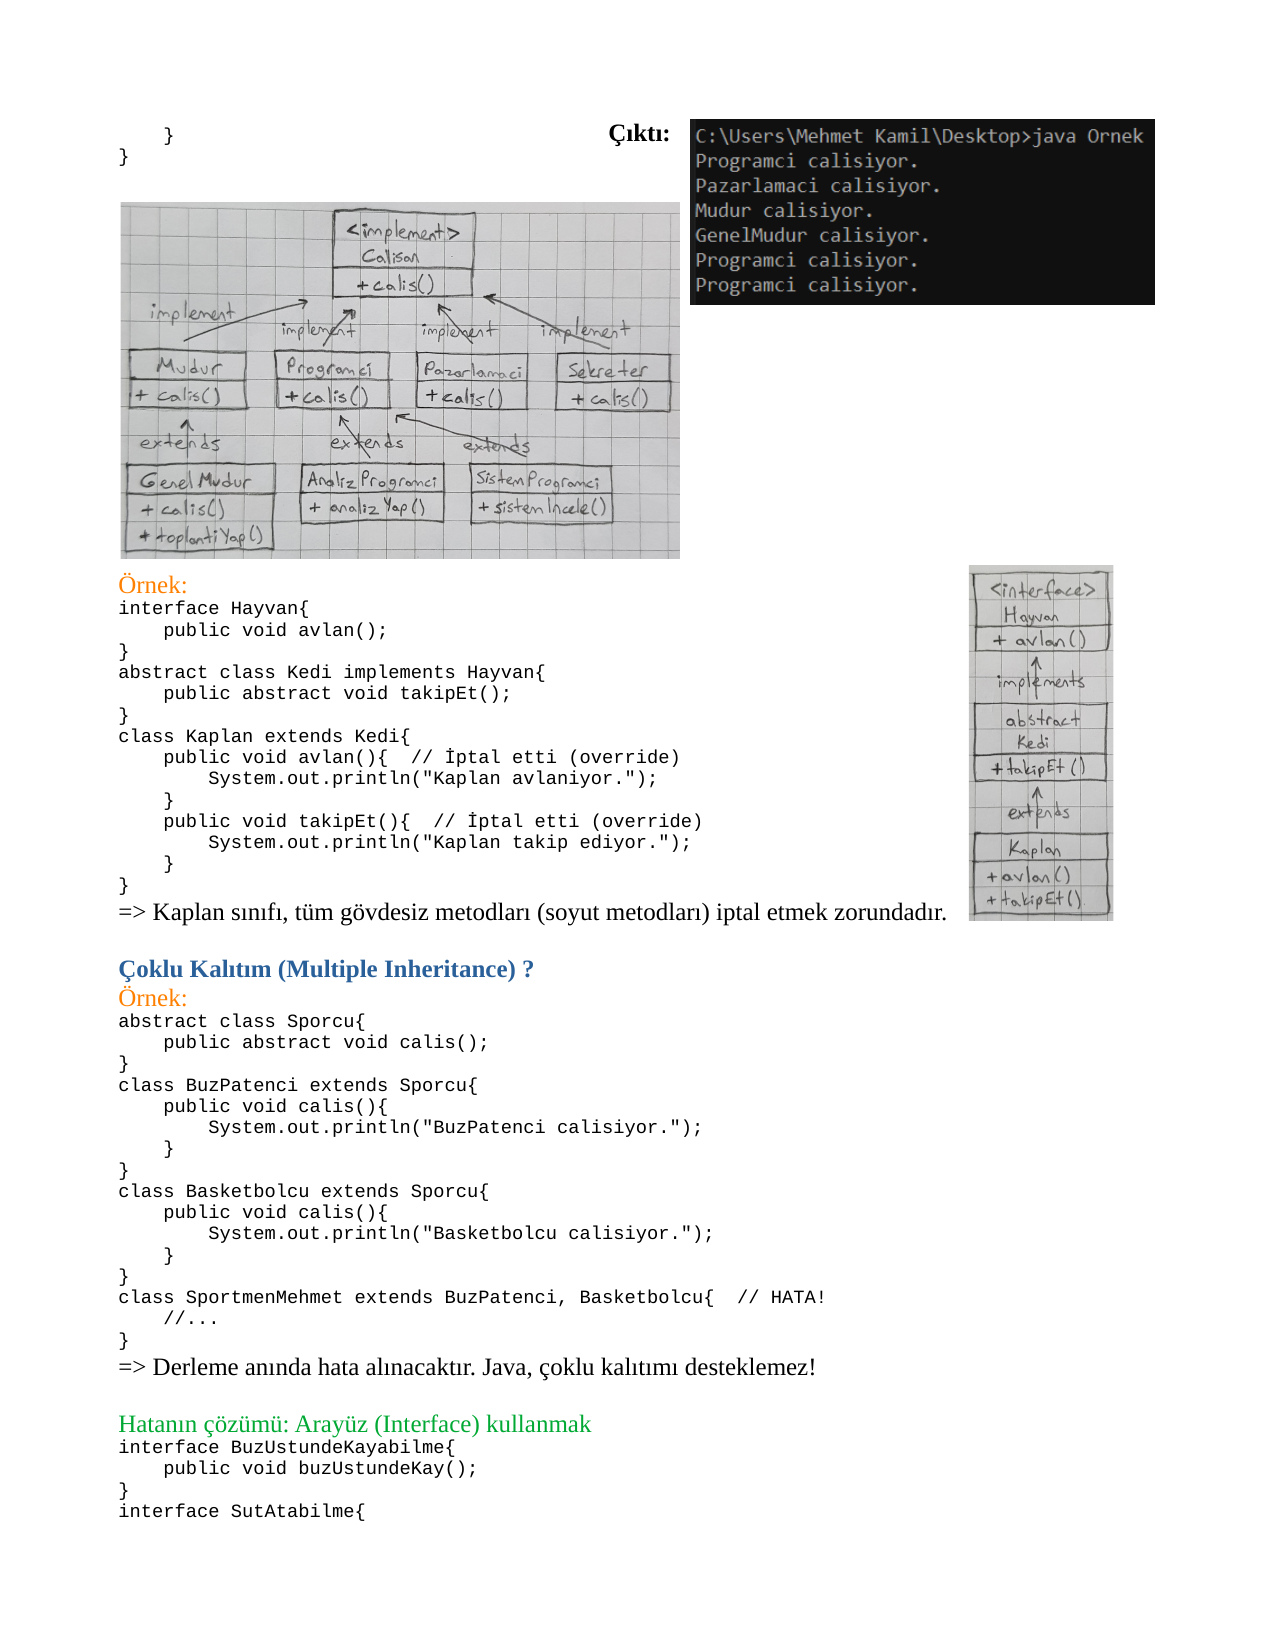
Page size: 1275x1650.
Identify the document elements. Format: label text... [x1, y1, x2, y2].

text } [118, 1267, 1157, 1288]
text interface SutAtabilme{ [118, 1502, 1157, 1523]
text System.out.println("Kaplan takip ediyor."); [118, 833, 968, 854]
text [1114, 642, 1157, 663]
text class Basketbolcu extends Sporcu{ [118, 1182, 1157, 1203]
text [1114, 790, 1157, 812]
text } [118, 854, 968, 875]
text public abstract void calis(); [118, 1033, 1157, 1054]
text [1114, 769, 1157, 790]
text Örnek: [118, 570, 968, 599]
text Örnek: [118, 983, 1157, 1012]
text interface Hayvan{ [118, 599, 968, 620]
text Çoklu Kalıtım (Multiple Inheritance) ? [118, 954, 1157, 983]
text => Derleme anında hata alınacaktır. Java, çoklu kalıtımı desteklemez! [118, 1352, 1157, 1380]
text => Kaplan sınıfı, tüm gövdesiz metodları (soyut metodları) iptal etmek zorundadır. [118, 897, 1157, 925]
text } [118, 790, 968, 812]
text public void calis(){ [118, 1203, 1157, 1224]
text Hatanın çözümü: Arayüz (Interface) kullanmak [118, 1409, 1157, 1438]
text } [118, 875, 968, 897]
text } [118, 1480, 1157, 1502]
picture [120, 202, 680, 559]
text abstract class Sporcu{ [118, 1012, 1157, 1033]
picture [968, 565, 1114, 921]
text } Çıktı: [118, 118, 1157, 147]
text public void avlan(); [118, 620, 968, 642]
picture [690, 119, 1155, 305]
text System.out.println("BuzPatenci calisiyor."); [118, 1118, 1157, 1139]
text public void buzUstundeKay(); [118, 1459, 1157, 1480]
text [1114, 854, 1157, 875]
text public void calis(){ [118, 1097, 1157, 1118]
text [1114, 570, 1157, 599]
text public void takipEt(){ // İptal etti (override) [118, 812, 968, 833]
text } [118, 147, 690, 168]
text public void avlan(){ // İptal etti (override) [118, 748, 968, 769]
text public abstract void takipEt(); [118, 684, 968, 705]
text [1114, 663, 1157, 684]
text class SportmenMehmet extends BuzPatenci, Basketbolcu{ // HATA! [118, 1288, 1157, 1309]
text [1114, 875, 1157, 897]
text [1114, 833, 1157, 854]
text [1114, 599, 1157, 620]
text [1114, 620, 1157, 642]
text //... [118, 1309, 1157, 1330]
text } [118, 1245, 1157, 1267]
text } [118, 705, 968, 727]
text } [118, 642, 968, 663]
text [1114, 727, 1157, 748]
text [1114, 748, 1157, 769]
text } [118, 1139, 1157, 1160]
text } [118, 1160, 1157, 1182]
text } [118, 1054, 1157, 1075]
text System.out.println("Basketbolcu calisiyor."); [118, 1224, 1157, 1245]
text [1114, 684, 1157, 705]
text [1114, 705, 1157, 727]
text System.out.println("Kaplan avlaniyor."); [118, 769, 968, 790]
text class BuzPatenci extends Sporcu{ [118, 1075, 1157, 1097]
text interface BuzUstundeKayabilme{ [118, 1438, 1157, 1459]
text } [118, 1330, 1157, 1352]
text abstract class Kedi implements Hayvan{ [118, 663, 968, 684]
text class Kaplan extends Kedi{ [118, 727, 968, 748]
